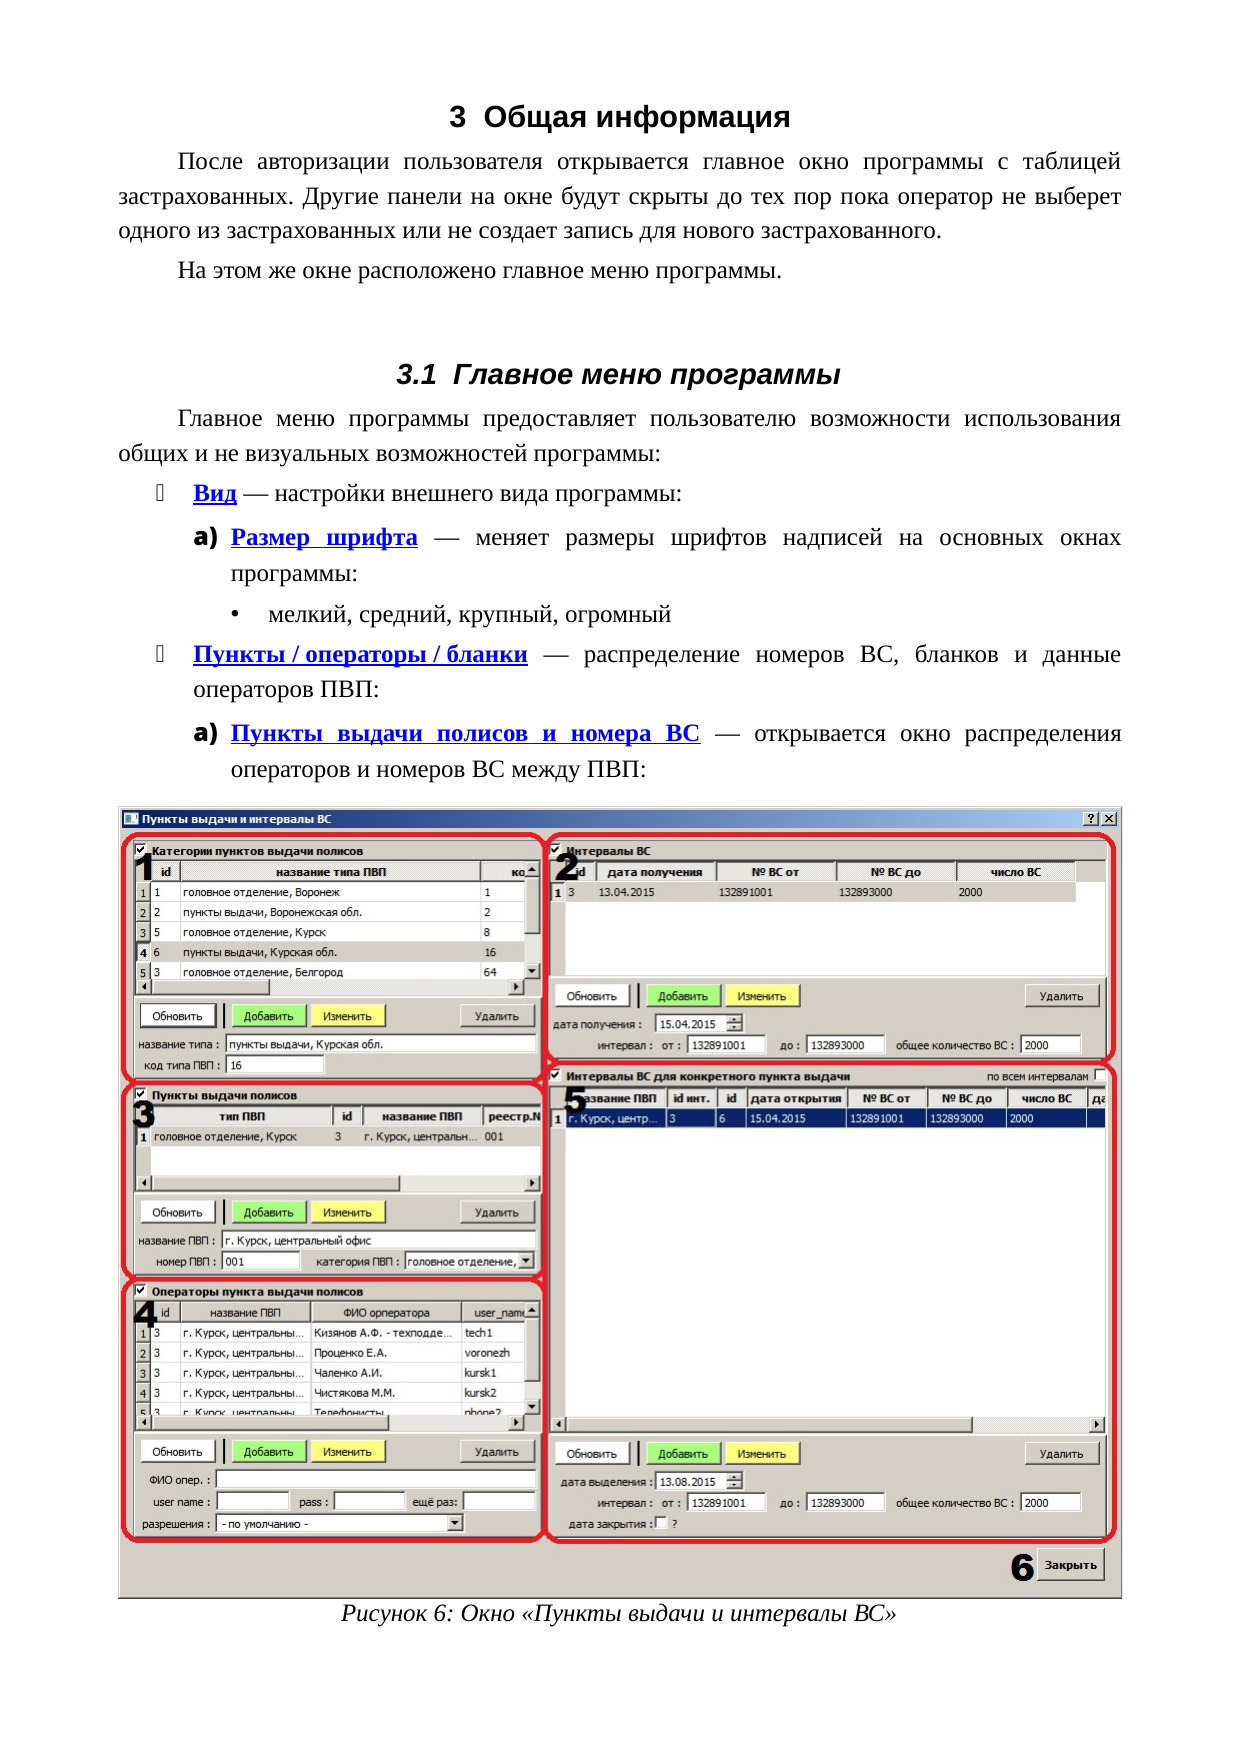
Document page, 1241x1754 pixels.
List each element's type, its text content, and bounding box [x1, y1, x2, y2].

picture [118, 806, 1123, 1599]
list Пункты выдачи полисов и номера ВС — открывается окно распределения операторов и номеров ВС между ПВП: [193, 714, 1122, 783]
list Вид — настройки внешнего вида программы: [156, 478, 1122, 507]
list Размер шрифта — меняет размеры шрифтов надписей на основных окнах программы: [193, 519, 1122, 587]
subtitle Главное меню программы [118, 357, 1122, 391]
subtitle Общая информация [118, 98, 1122, 134]
list Пункты / операторы / бланки — распределение номеров ВС, бланков и данные опера­то­ров ПВП: [156, 639, 1122, 702]
text На этом же окне расположено главное меню программы. [118, 256, 1122, 284]
list мелкий, средний, крупный, огромный [231, 599, 1122, 628]
text Рисунок 6: Окно «Пункты выдачи и интервалы ВС» [118, 1599, 1122, 1627]
text Главное меню программы предоставляет пользователю возможности использования общих и не визуальных возможностей программы: [118, 403, 1122, 467]
text После авторизации пользователя открывается главное окно программы с таблицей застрахованных. Другие панели на окне будут скрыты до тех пор пока оператор не выберет одного из застрахованных или не создает запись для нового застрахованного. [118, 146, 1122, 244]
